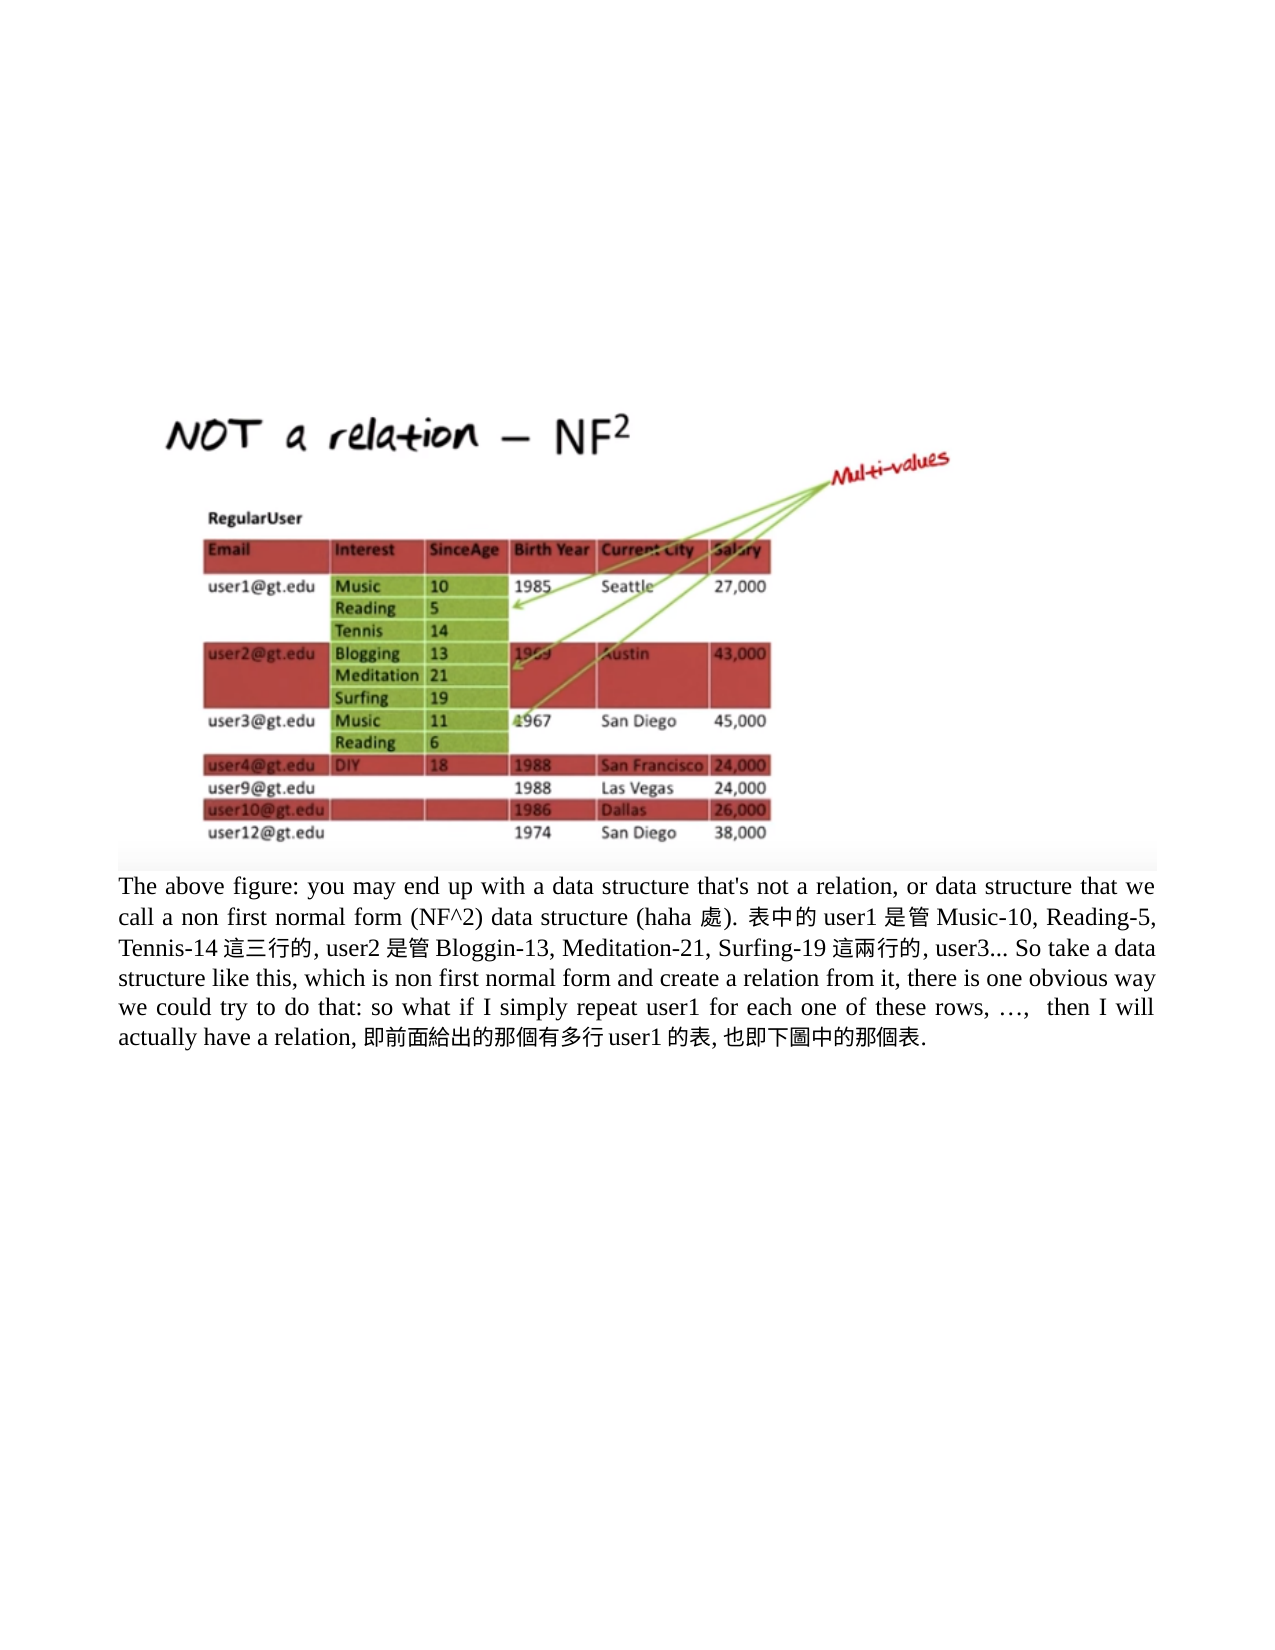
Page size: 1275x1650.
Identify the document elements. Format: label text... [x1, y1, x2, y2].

text The above figure: you may end up with a data structure that's not a relation, or data structure that we call a non first normal form (NF^2) data structure (haha處). 表中的user1是管Music-10, Reading-5, Tennis-14這三行的, user2是管Bloggin-13, Meditation-21, Surfing-19這兩行的, user3... So take a data structure like this, which is non first normal form and create a relation from it, there is one obvious way we could try to do that: so what if I simply repeat user1 for each one of these rows, …, then I will actually have a relation, 即前面給出的那個有多行user1的表, 也即下圖中的那個表. [118, 871, 1157, 1052]
picture [118, 405, 1157, 871]
